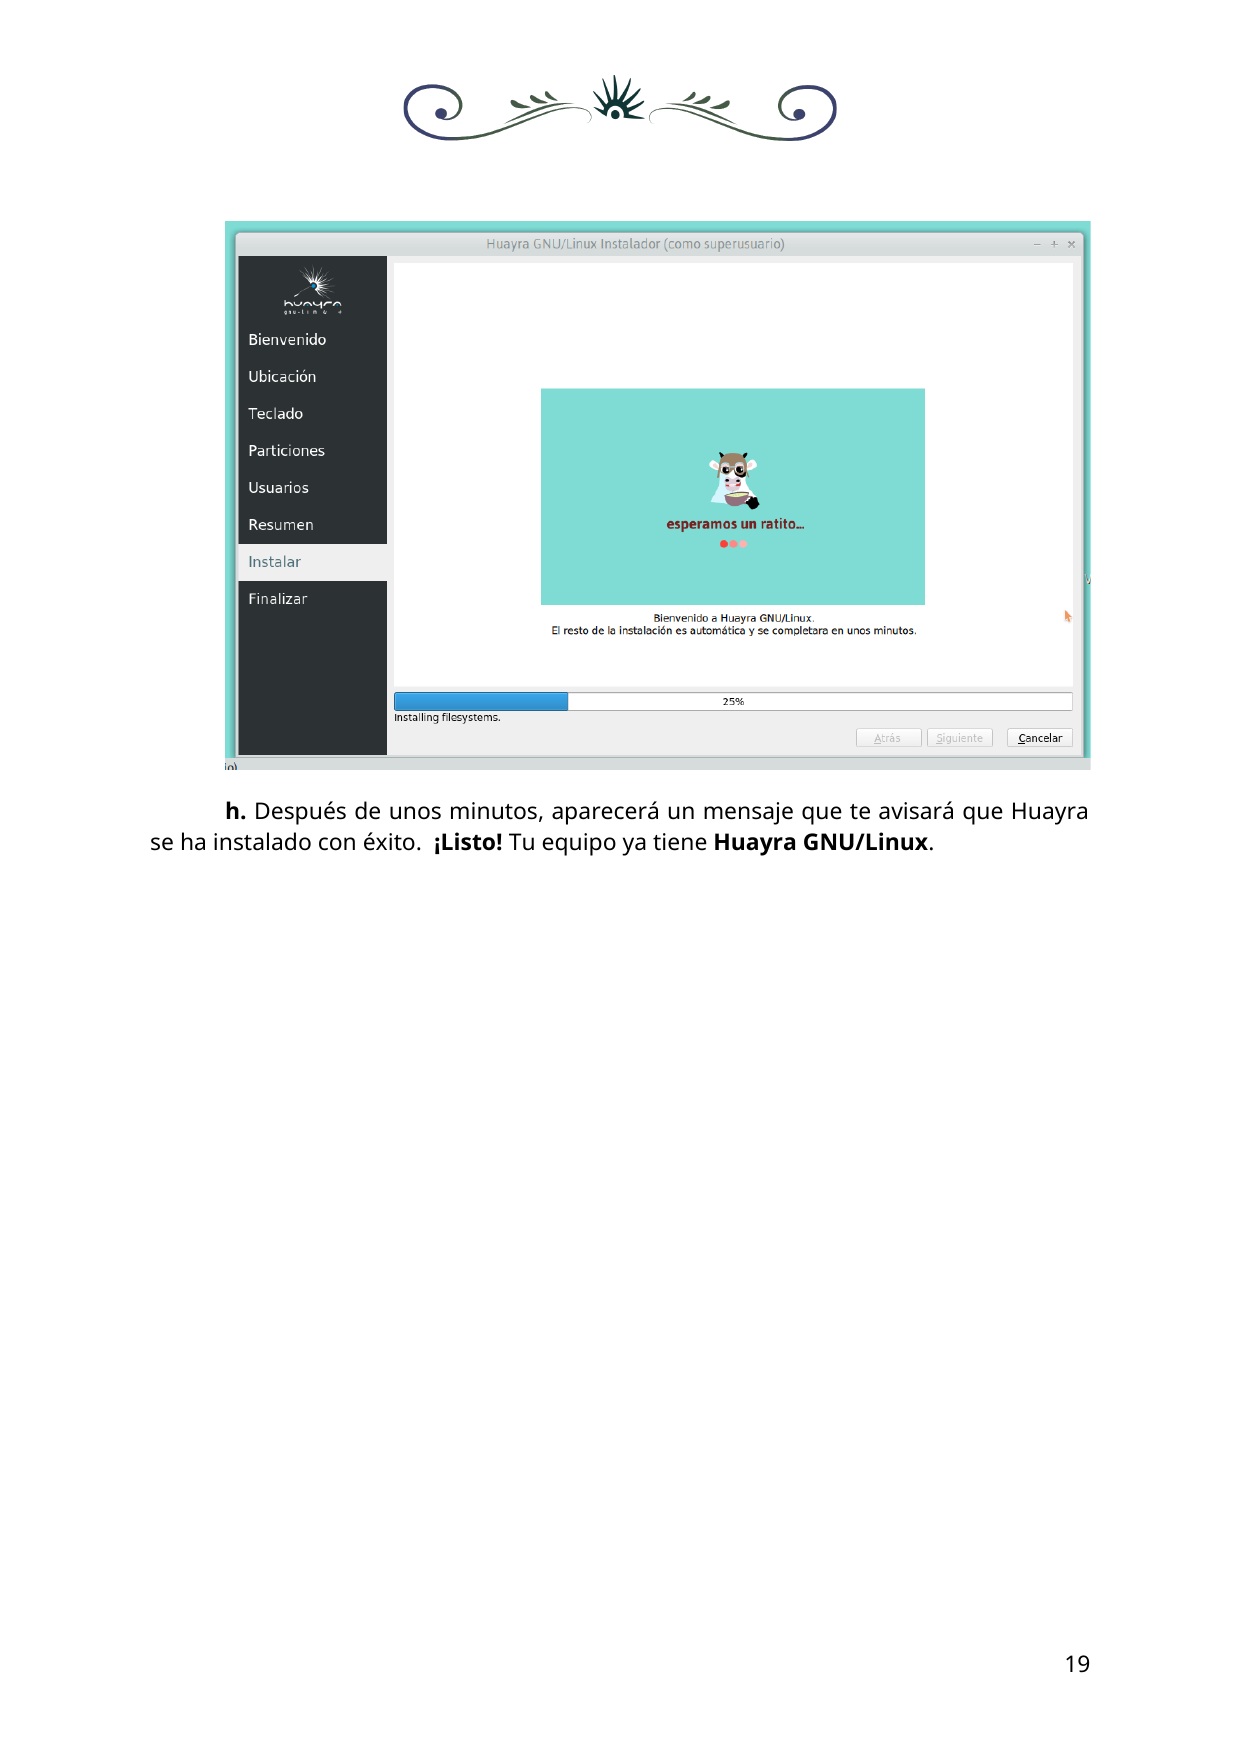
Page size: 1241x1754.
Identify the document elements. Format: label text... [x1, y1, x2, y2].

picture [225, 221, 1091, 770]
picture [403, 75, 837, 141]
text h. Después de unos minutos, aparecerá un mensaje que te avisará que Huayra se ha instalado con éxito. ¡Listo! Tu equipo ya tiene Huayra GNU/Linux. [150, 795, 1090, 857]
